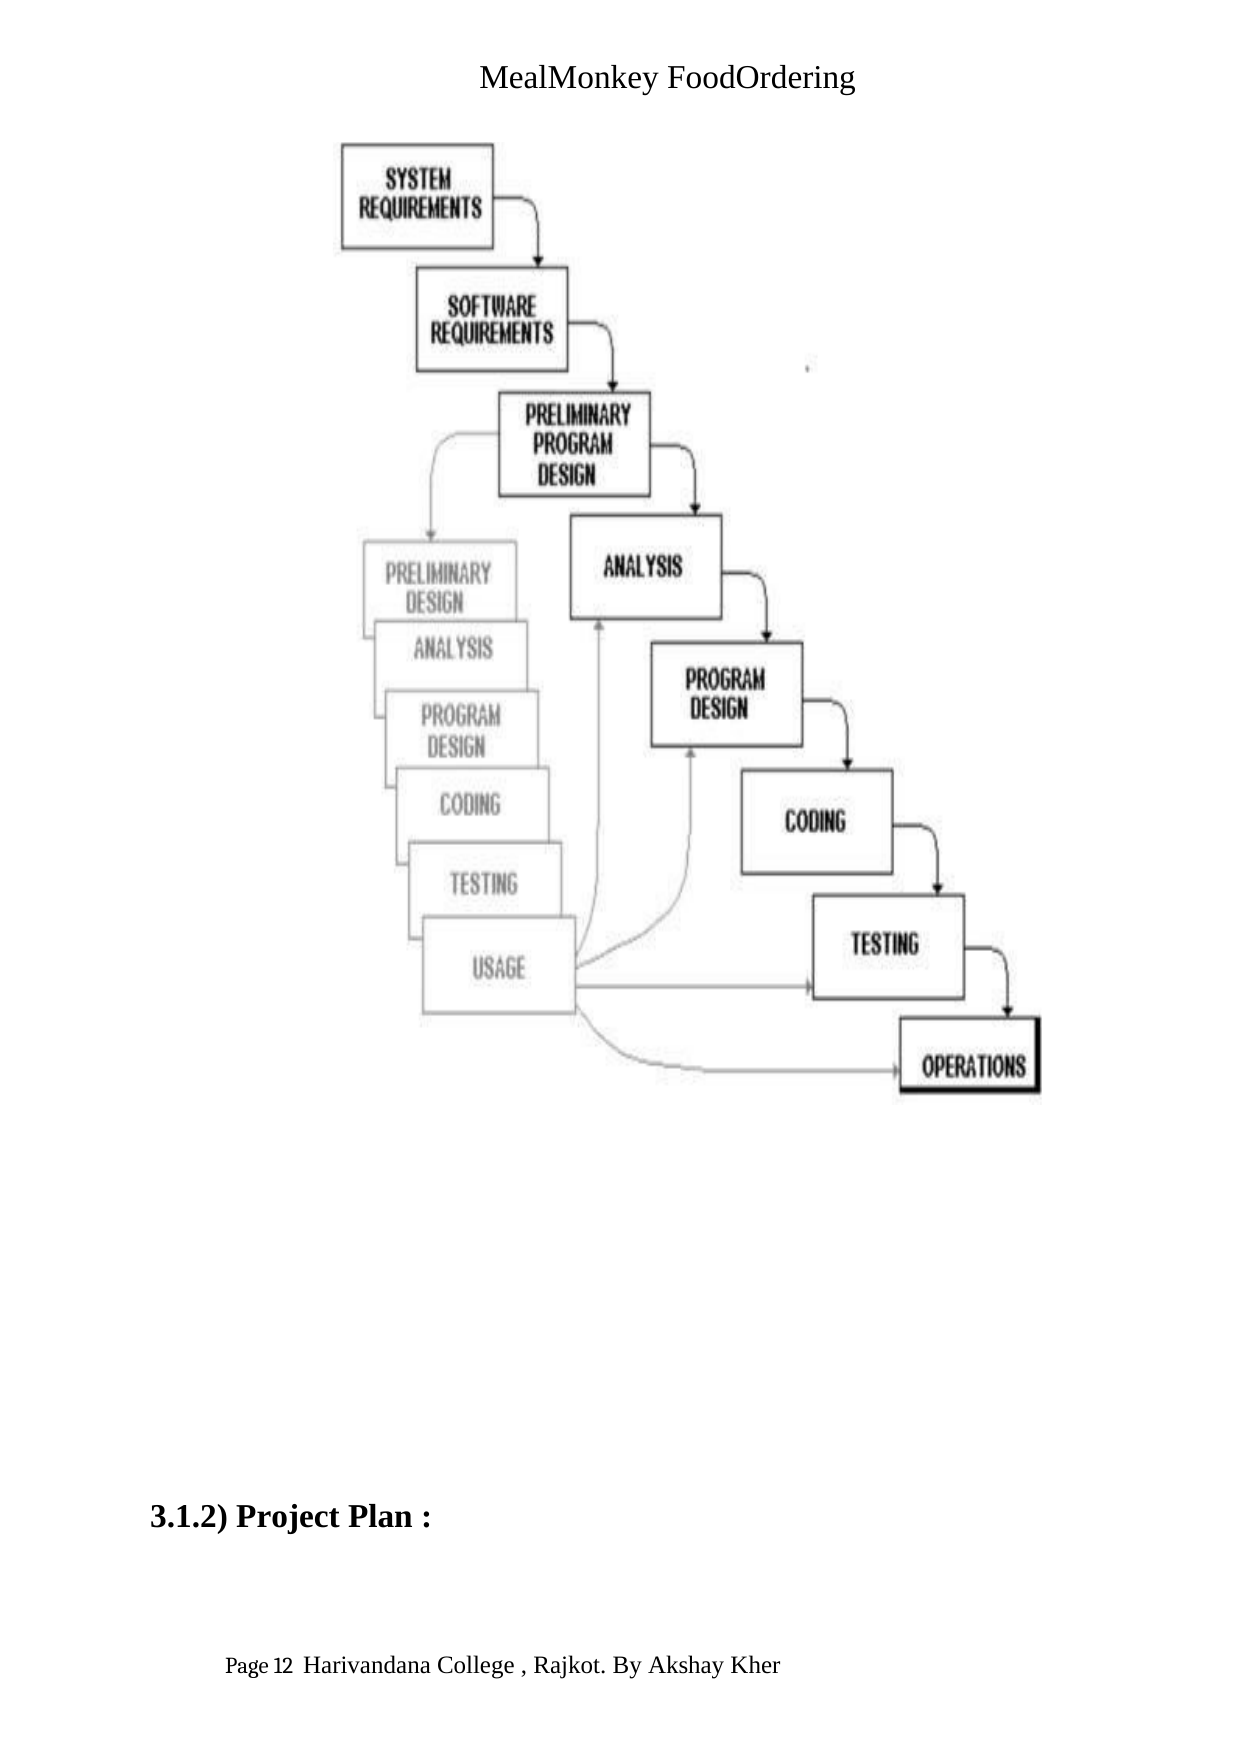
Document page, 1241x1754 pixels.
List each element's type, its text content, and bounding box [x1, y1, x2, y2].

list 3.1.2) Project Plan : [150, 1496, 1182, 1534]
picture [332, 142, 1042, 1105]
